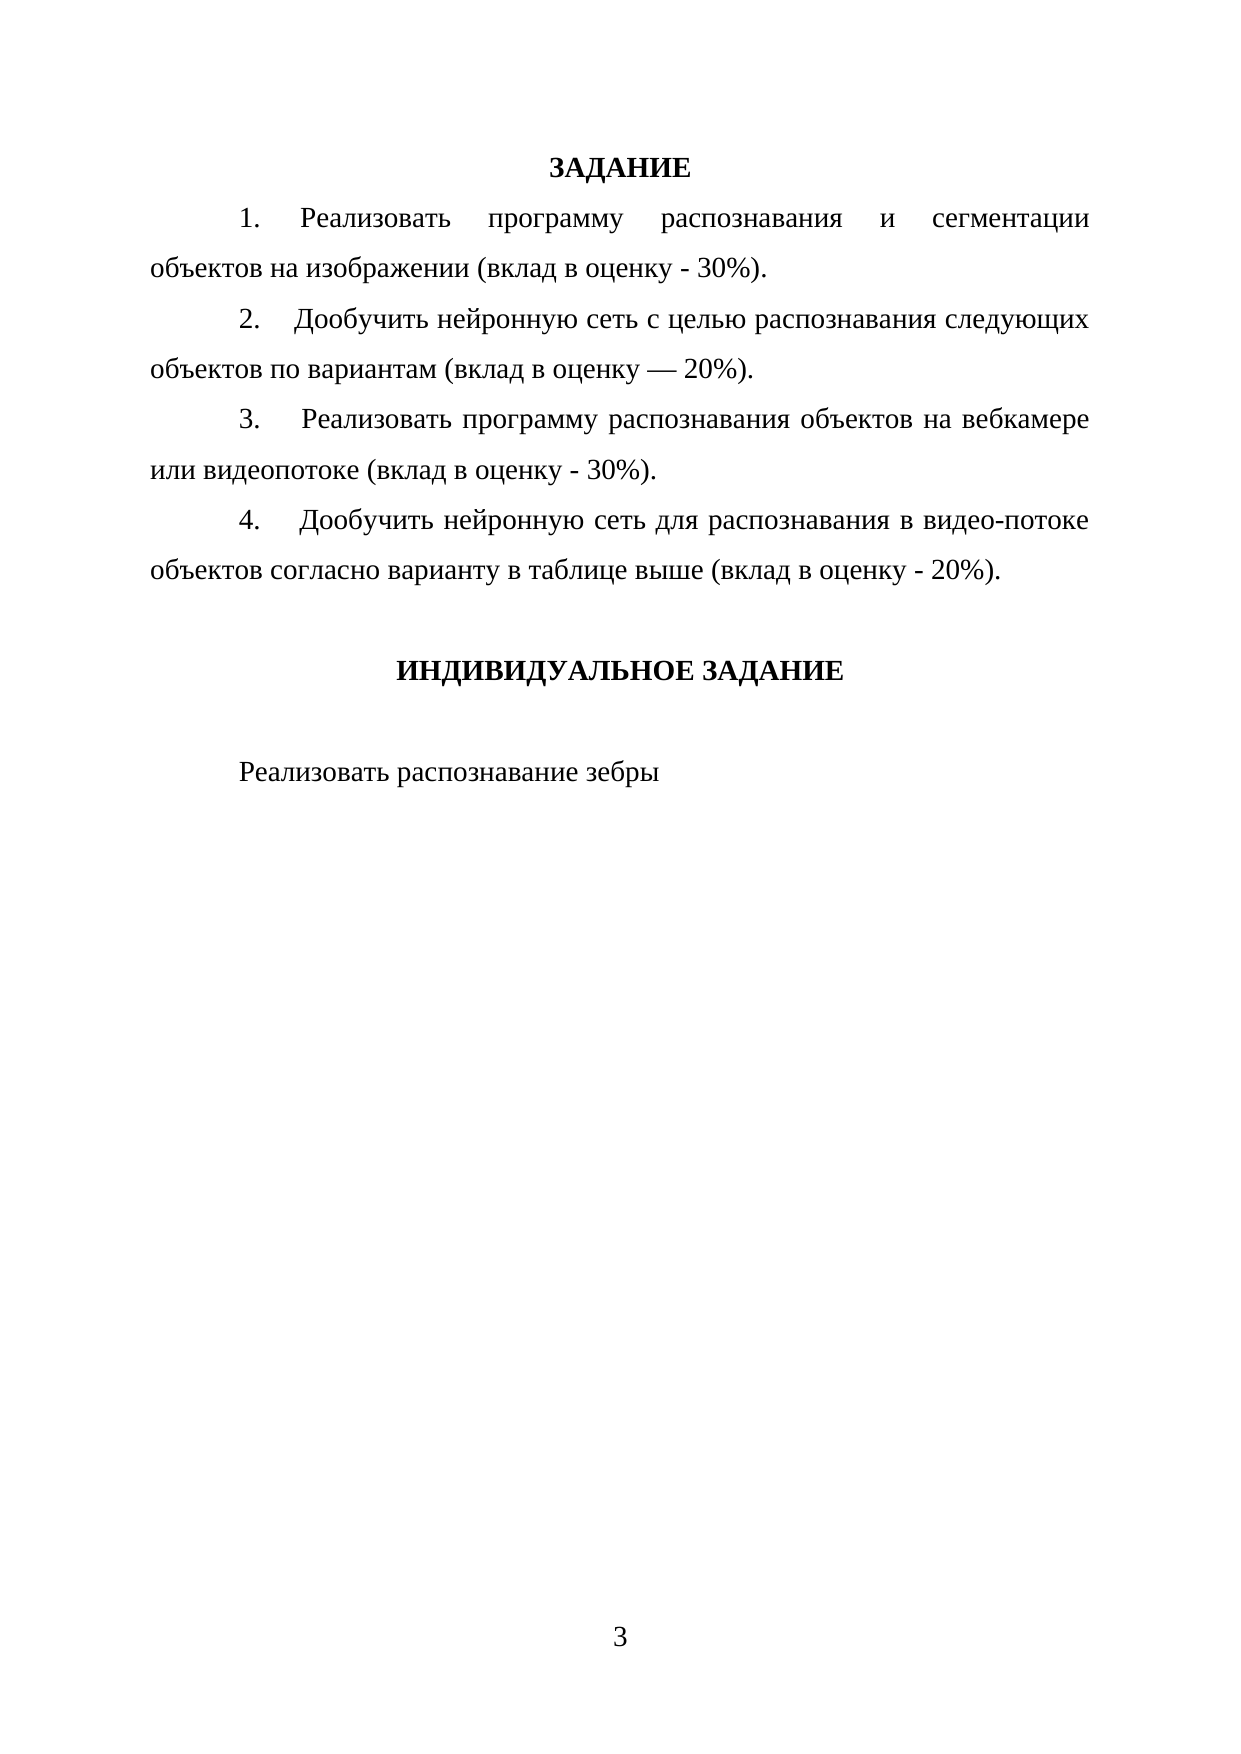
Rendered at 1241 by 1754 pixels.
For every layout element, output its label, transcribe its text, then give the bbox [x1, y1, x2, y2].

text Реализовать распознавание зебры [150, 754, 1090, 787]
text 3. Реализовать программу распознавания объектов на вебкамере или видеопотоке (вклад в оценку - 30%). [150, 402, 1090, 485]
subtitle ЗАДАНИЕ [150, 150, 1090, 183]
text 2. Дообучить нейронную сеть с целью распознавания следующих объектов по вариантам (вклад в оценку — 20%). [150, 301, 1090, 385]
text 1. Реализовать программу распознавания и сегментации объектов на изображении (вклад в оценку - 30%). [150, 200, 1090, 284]
text 4. Дообучить нейронную сеть для распознавания в видео-потоке объектов согласно варианту в таблице выше (вклад в оценку - 20%). [150, 502, 1090, 586]
subtitle ИНДИВИДУАЛЬНОЕ ЗАДАНИЕ [150, 653, 1090, 687]
